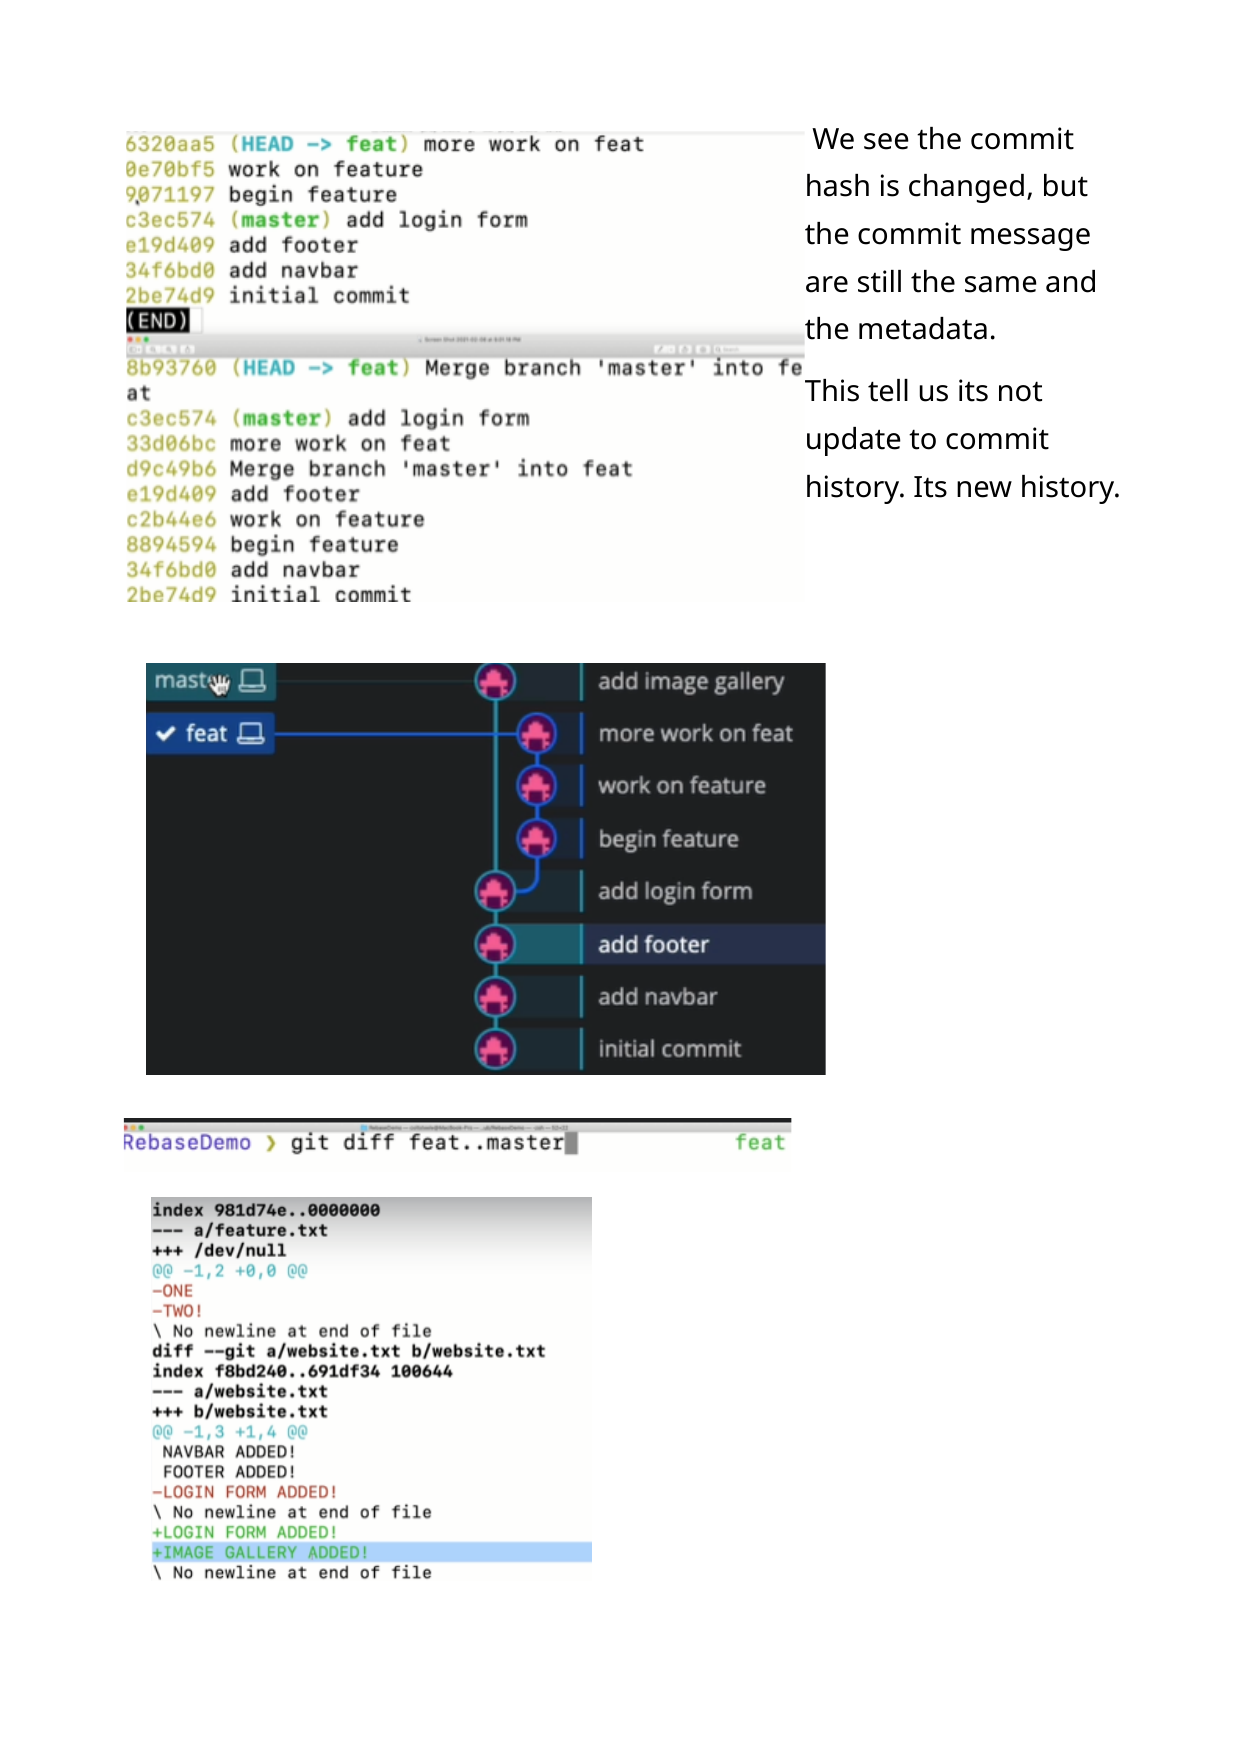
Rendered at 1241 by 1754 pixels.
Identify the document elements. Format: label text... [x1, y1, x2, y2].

picture [146, 663, 826, 1075]
picture [126, 131, 805, 602]
text We see the commit hash is changed, but the commit message are still the same and the metadata. [118, 118, 1122, 348]
text This tell us its not update to commit history. Its new history. [805, 371, 1122, 506]
picture [151, 1197, 592, 1581]
picture [123, 1118, 792, 1172]
